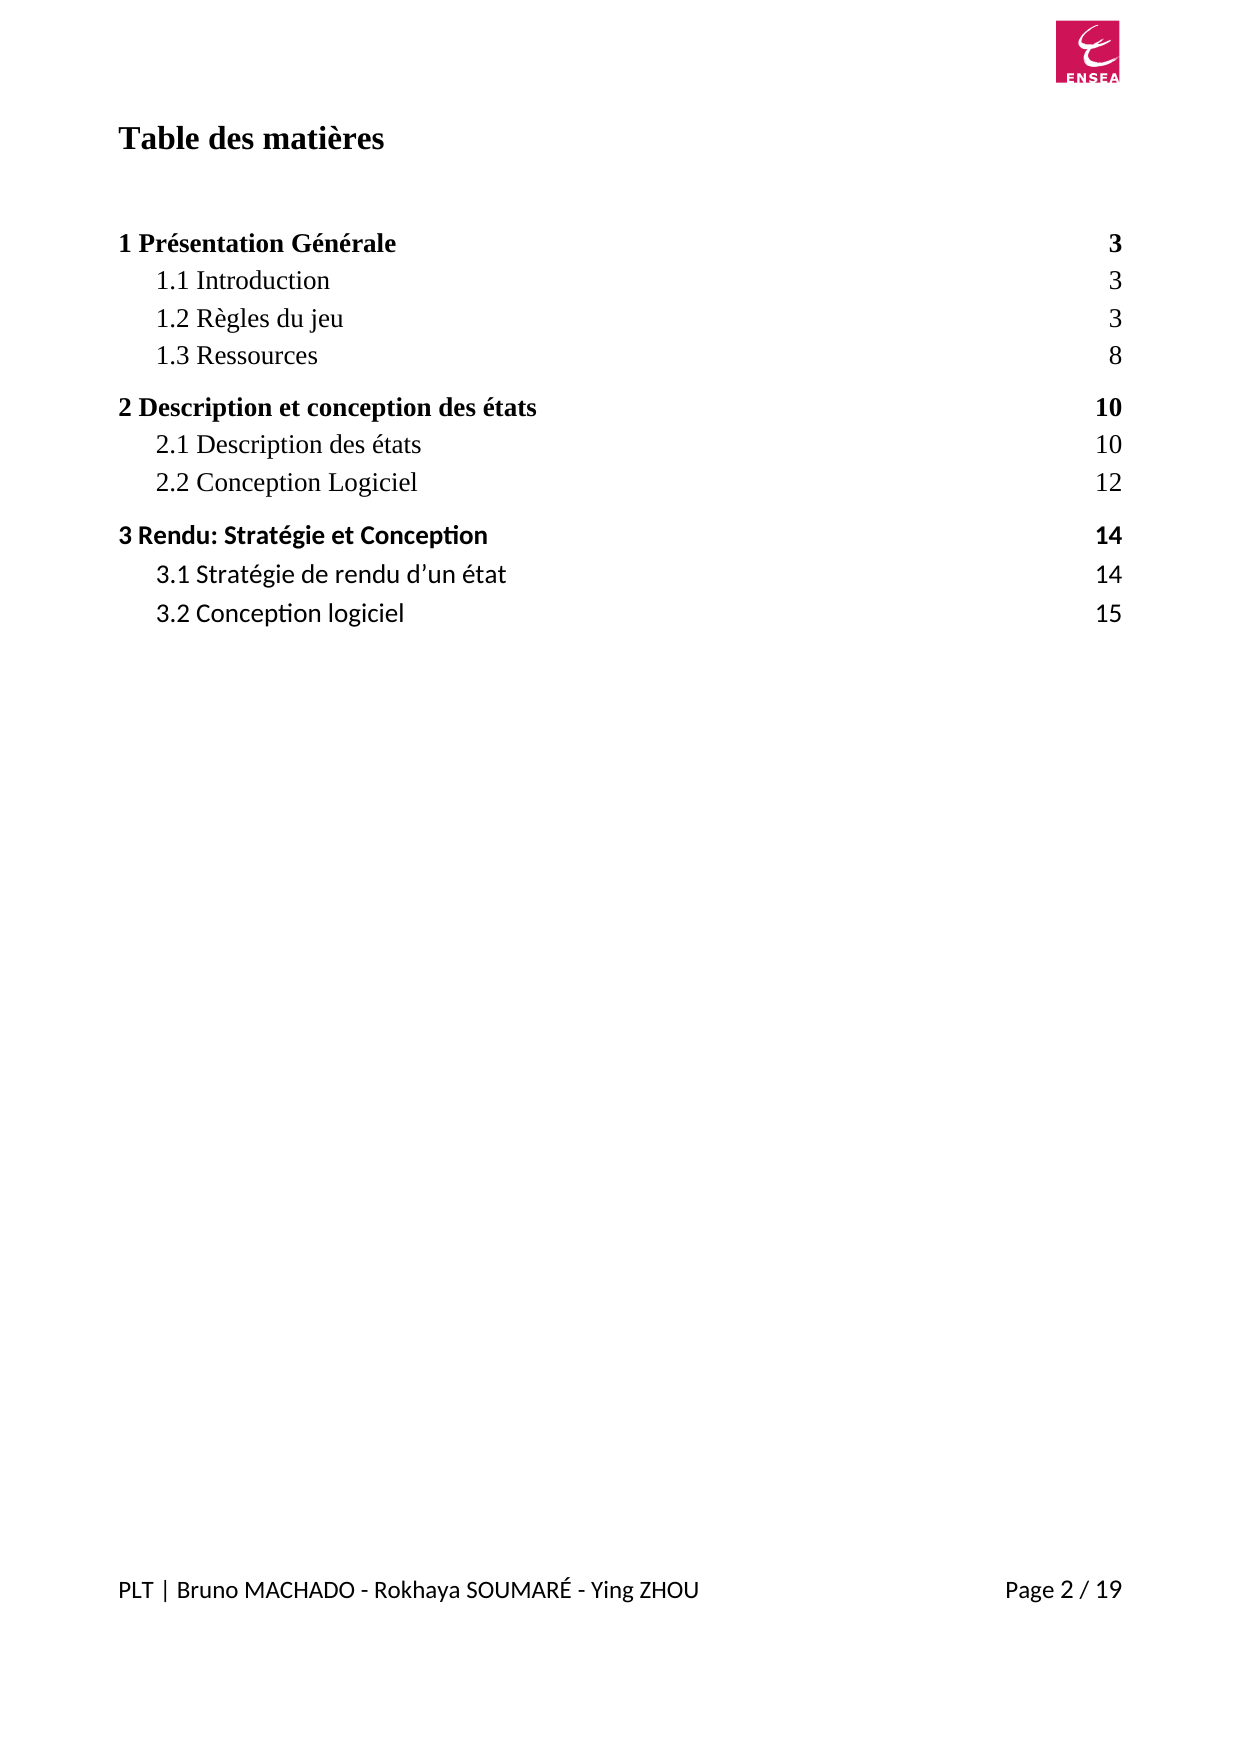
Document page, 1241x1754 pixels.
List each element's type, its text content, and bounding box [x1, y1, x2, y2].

text 1.3 Ressources 8 [156, 339, 1122, 370]
text 2.1 Description des états 10 [156, 428, 1122, 460]
text 1 Présentation Générale 3 [118, 227, 1122, 258]
text 1.2 Règles du jeu 3 [156, 302, 1122, 333]
text 2.2 Conception Logiciel 12 [156, 466, 1122, 497]
text Table des matières [118, 118, 1122, 156]
picture [1054, 18, 1122, 84]
text 2 Description et conception des états 10 [118, 391, 1122, 422]
text 3.1 Stratégie de rendu d’un état 14 [156, 557, 1122, 590]
text 1.1 Introduction 3 [156, 264, 1122, 296]
text 3 Rendu: Stratégie et Conception 14 [118, 518, 1122, 551]
text 3.2 Conception logiciel 15 [156, 596, 1122, 629]
